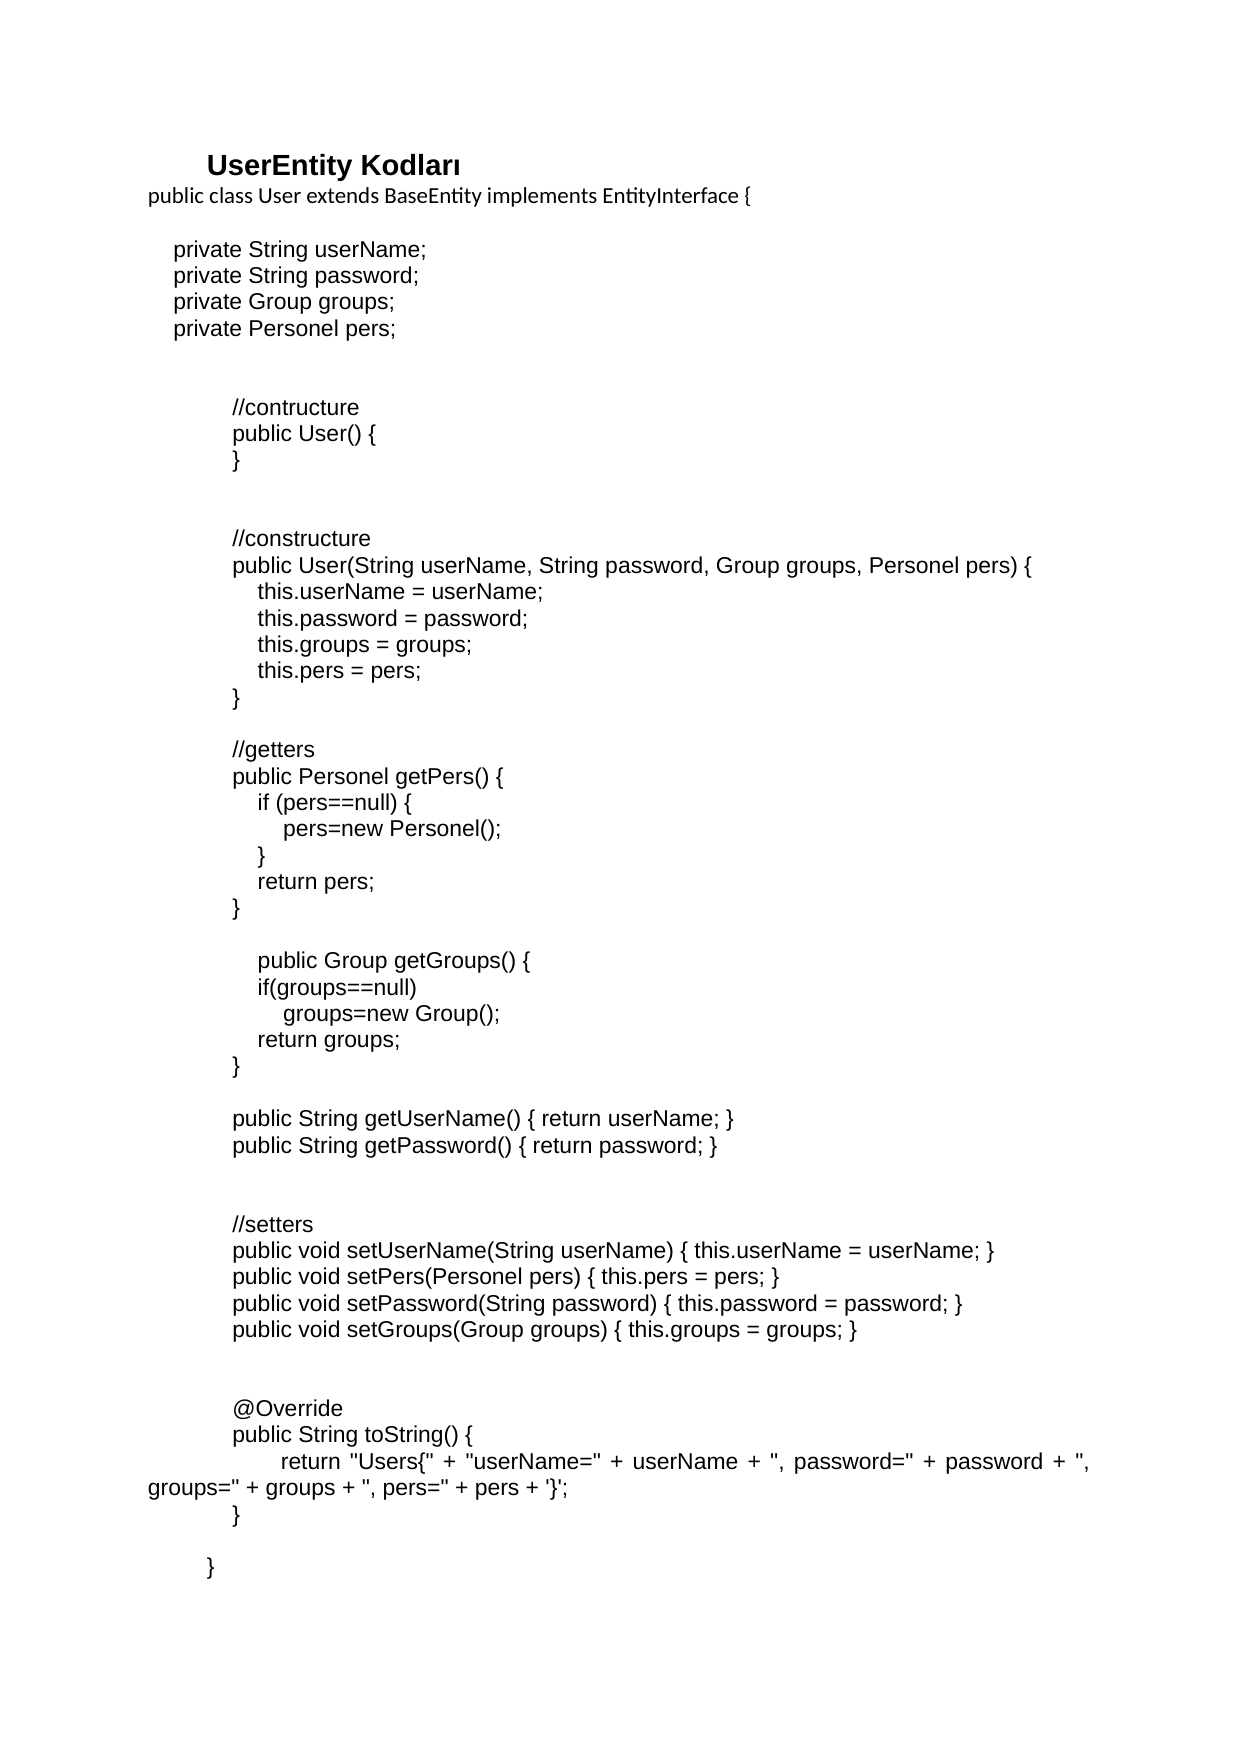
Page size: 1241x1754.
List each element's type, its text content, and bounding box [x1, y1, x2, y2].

text } [148, 1501, 1093, 1527]
text } [148, 683, 1093, 710]
text public String getPassword() { return password; } [148, 1132, 1093, 1158]
text } [148, 1052, 1093, 1079]
text private String password; [148, 262, 1093, 288]
text if(groups==null) [148, 973, 1093, 1000]
text private Personel pers; [148, 314, 1093, 341]
text //contructure [148, 394, 1093, 420]
text this.groups = groups; [148, 631, 1093, 657]
text public Personel getPers() { [148, 763, 1093, 789]
text public User(String userName, String password, Group groups, Personel pers) { [148, 552, 1093, 578]
subtitle UserEntity Kodları [148, 148, 1093, 181]
text //getters [148, 736, 1093, 763]
text this.pers = pers; [148, 657, 1093, 683]
text return pers; [148, 868, 1093, 894]
text public void setGroups(Group groups) { this.groups = groups; } [148, 1316, 1093, 1342]
text groups=new Group(); [148, 1000, 1093, 1026]
text return groups; [148, 1026, 1093, 1052]
text pers=new Personel(); [148, 815, 1093, 842]
text public Group getGroups() { [148, 947, 1093, 973]
text @Override [148, 1395, 1093, 1421]
text //setters [148, 1211, 1093, 1237]
text public void setPassword(String password) { this.password = password; } [148, 1290, 1093, 1316]
text } [148, 842, 1093, 868]
text public class User extends BaseEntity implements EntityInterface { [148, 181, 1093, 209]
text } [148, 1553, 1093, 1579]
text } [148, 446, 1093, 473]
text return "Users{" + "userName=" + userName + ", password=" + password + ", groups=" + groups + ", pers=" + pers + '}'; [148, 1448, 1093, 1501]
text public String toString() { [148, 1421, 1093, 1448]
text public void setUserName(String userName) { this.userName = userName; } [148, 1237, 1093, 1263]
text public void setPers(Personel pers) { this.pers = pers; } [148, 1263, 1093, 1290]
text this.password = password; [148, 604, 1093, 631]
text public String getUserName() { return userName; } [148, 1105, 1093, 1132]
text } [148, 894, 1093, 921]
text private Group groups; [148, 288, 1093, 314]
text this.userName = userName; [148, 578, 1093, 604]
text private String userName; [148, 236, 1093, 262]
text if (pers==null) { [148, 789, 1093, 815]
text public User() { [148, 420, 1093, 446]
text //constructure [148, 525, 1093, 552]
